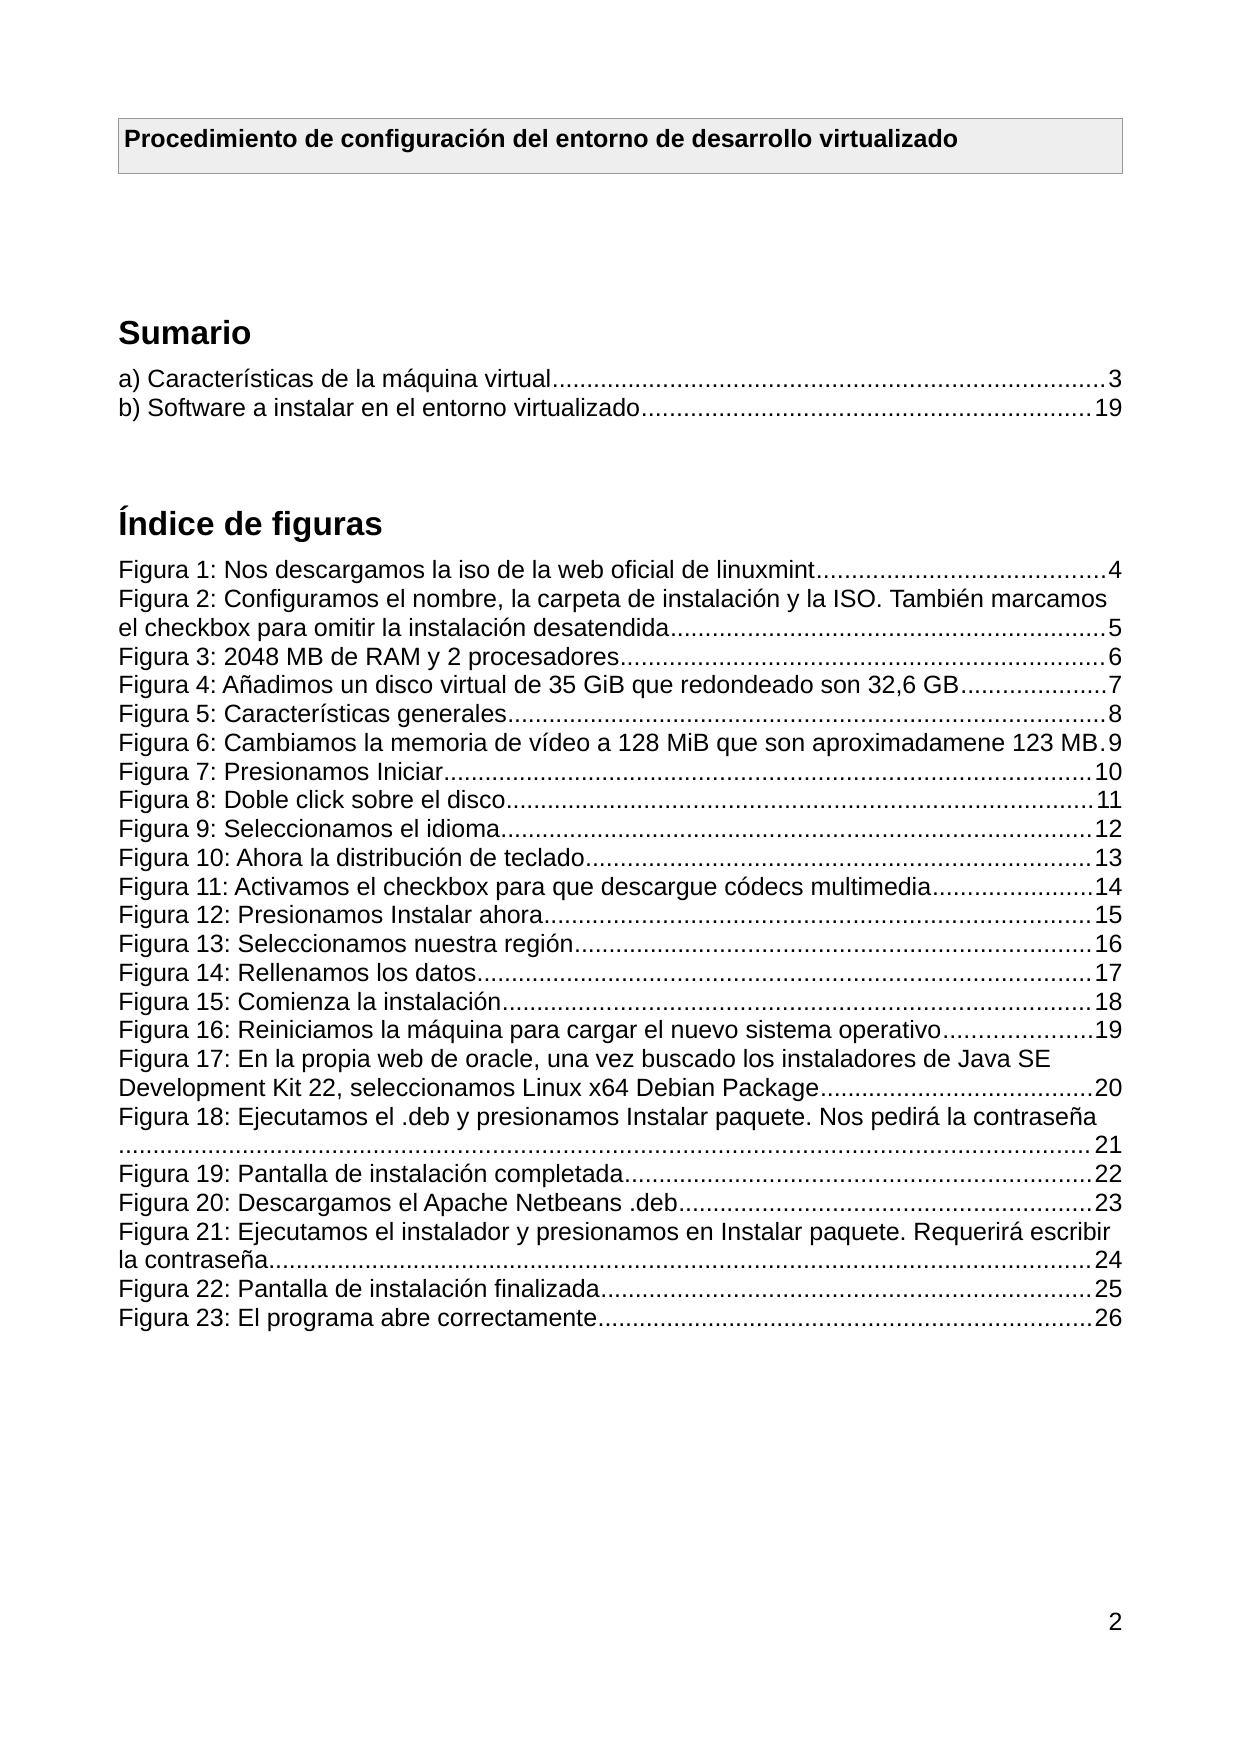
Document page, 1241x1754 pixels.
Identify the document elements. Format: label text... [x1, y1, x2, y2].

text Figura 11: Activamos el checkbox para que descargue códecs multimedia 14 [118, 871, 1122, 900]
subtitle Sumario [118, 313, 1122, 352]
text Figura 7: Presionamos Iniciar 10 [118, 756, 1122, 785]
text Figura 15: Comienza la instalación 18 [118, 986, 1122, 1015]
text Figura 9: Seleccionamos el idioma 12 [118, 814, 1122, 843]
text Figura 2: Configuramos el nombre, la carpeta de instalación y la ISO. También marcamos el checkbox para omitir la instalación desatendida 5 [118, 584, 1122, 641]
text Figura 22: Pantalla de instalación finalizada 25 [118, 1274, 1122, 1303]
text Figura 1: Nos descargamos la iso de la web oficial de linuxmint 4 [118, 555, 1122, 584]
text Figura 17: En la propia web de oracle, una vez buscado los instaladores de Java SE Development Kit 22, seleccionamos Linux x64 Debian Package 20 [118, 1044, 1122, 1101]
text Figura 18: Ejecutamos el .deb y presionamos Instalar paquete. Nos pedirá la contraseña 21 [118, 1101, 1122, 1159]
table_header Procedimiento de configuración del entorno de desarrollo virtualizado [119, 119, 1122, 173]
text Figura 3: 2048 MB de RAM y 2 procesadores 6 [118, 641, 1122, 670]
text Figura 13: Seleccionamos nuestra región 16 [118, 929, 1122, 958]
text b) Software a instalar en el entorno virtualizado 19 [118, 393, 1122, 422]
text Figura 21: Ejecutamos el instalador y presionamos en Instalar paquete. Requerirá escribir la contraseña 24 [118, 1216, 1122, 1274]
text Figura 4: Añadimos un disco virtual de 35 GiB que redondeado son 32,6 GB 7 [118, 670, 1122, 699]
subtitle Índice de figuras [118, 504, 1122, 543]
text Figura 6: Cambiamos la memoria de vídeo a 128 MiB que son aproximadamene 123 MB 9 [118, 728, 1122, 756]
text Figura 16: Reiniciamos la máquina para cargar el nuevo sistema operativo 19 [118, 1015, 1122, 1044]
text Figura 23: El programa abre correctamente 26 [118, 1303, 1122, 1331]
text Figura 10: Ahora la distribución de teclado 13 [118, 843, 1122, 871]
text Figura 12: Presionamos Instalar ahora 15 [118, 900, 1122, 929]
text a) Características de la máquina virtual 3 [118, 364, 1122, 393]
text Figura 19: Pantalla de instalación completada 22 [118, 1159, 1122, 1188]
text Figura 5: Características generales 8 [118, 699, 1122, 728]
text Figura 14: Rellenamos los datos 17 [118, 958, 1122, 986]
text Figura 8: Doble click sobre el disco 11 [118, 785, 1122, 814]
text Figura 20: Descargamos el Apache Netbeans .deb 23 [118, 1188, 1122, 1216]
